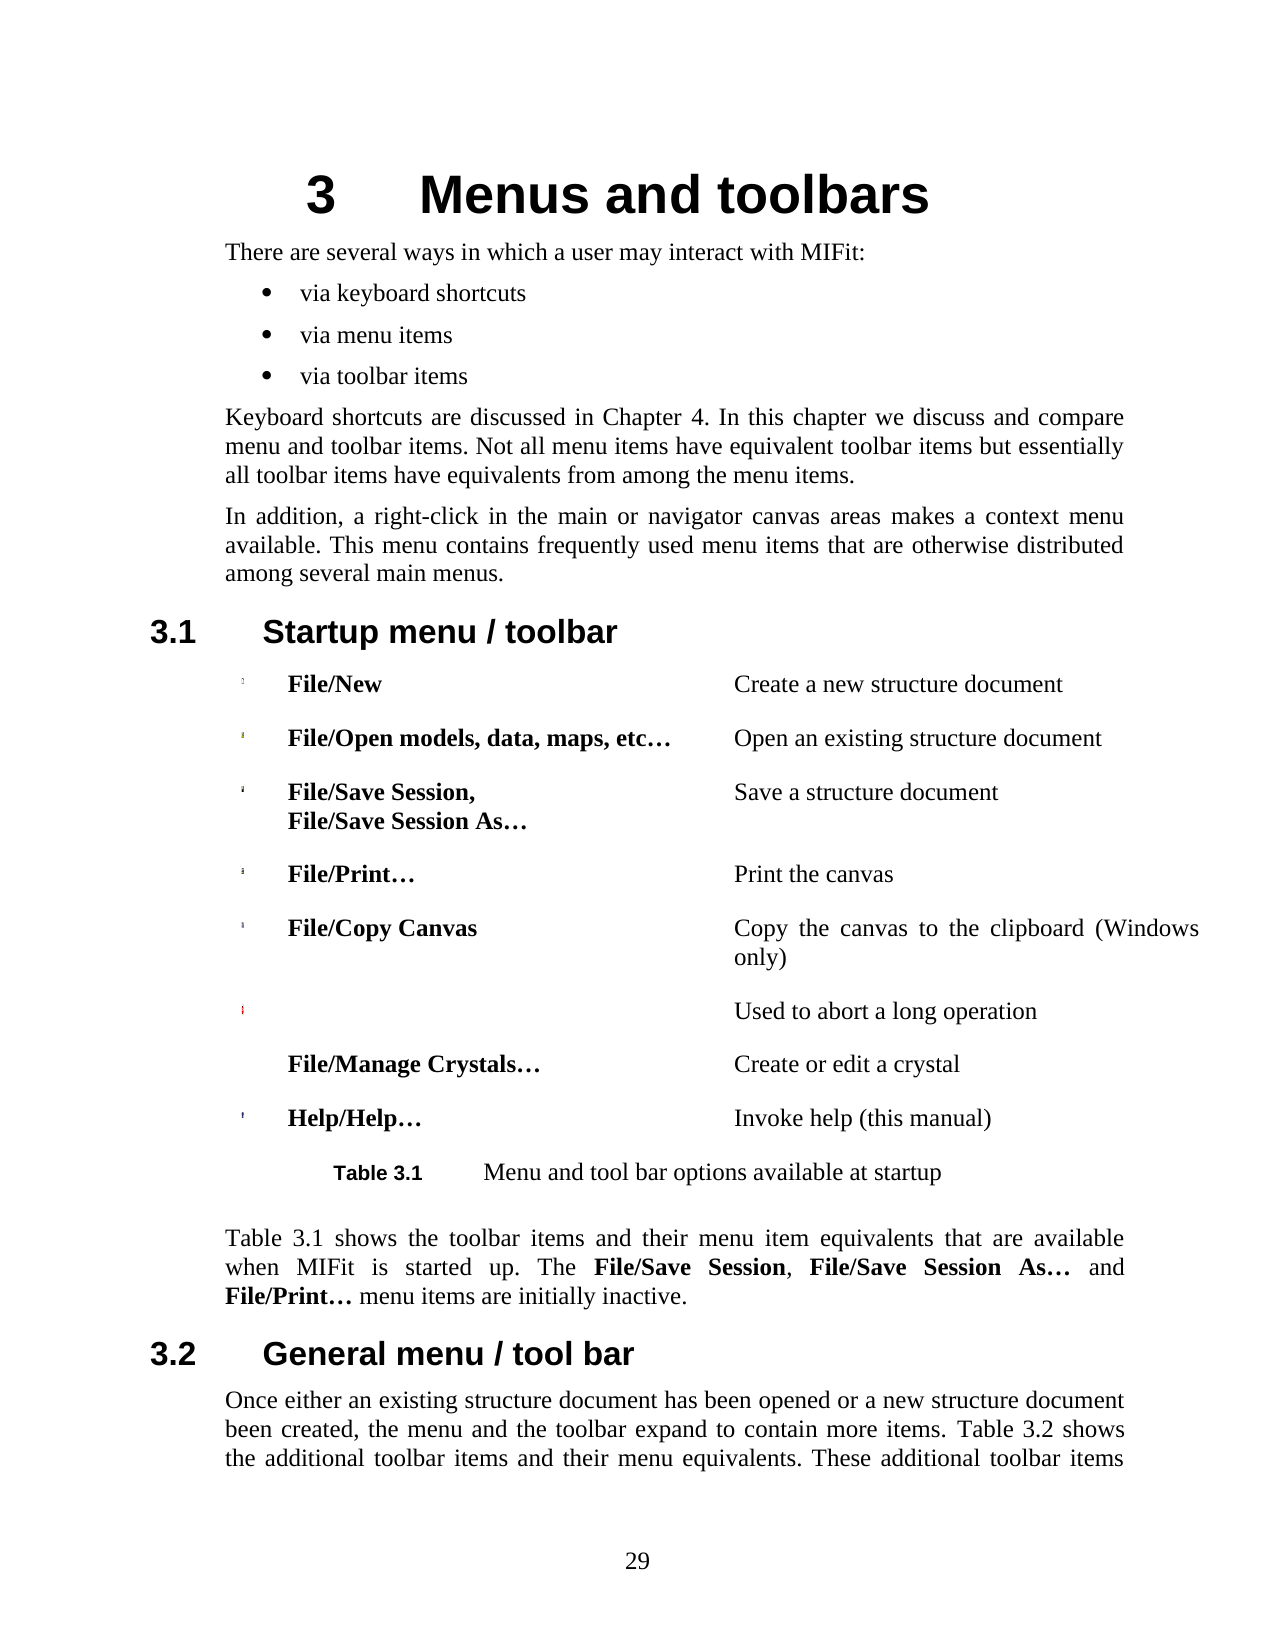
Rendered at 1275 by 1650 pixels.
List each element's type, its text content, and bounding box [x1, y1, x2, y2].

table_cell Copy the canvas to the clipboard (Windows only) [723, 901, 1211, 983]
text Table 3.1 shows the toolbar items and their menu item equivalents that are available when MIFit is started up. The File/Save Session, File/Save Session As… and File/Print… menu items are initially inactive. [225, 1223, 1125, 1309]
table_cell Help/Help… [276, 1091, 723, 1144]
table_cell [214, 901, 276, 983]
subtitle Startup menu / toolbar [150, 612, 1125, 651]
table_cell Open an existing structure document [723, 711, 1211, 764]
table_header [214, 657, 276, 711]
text In addition, a right-click in the main or navigator canvas areas makes a context menu available. This menu contains frequently used menu items that are otherwise distributed among several main menus. [225, 501, 1125, 587]
subtitle General menu / tool bar [150, 1334, 1125, 1373]
list via menu items [262, 320, 1125, 348]
text There are several ways in which a user may interact with MIFit: [225, 237, 1125, 266]
table_header Create a new structure document [723, 657, 1211, 711]
list via toolbar items [262, 361, 1125, 390]
table_cell File/Manage Crystals… [276, 1037, 723, 1091]
table_cell [214, 1091, 276, 1144]
table_cell Used to abort a long operation [723, 983, 1211, 1037]
table_cell Invoke help (this manual) [723, 1091, 1211, 1144]
table_cell Create or edit a crystal [723, 1037, 1211, 1091]
table_cell Save a structure document [723, 765, 1211, 847]
subtitle Menus and toolbars [112, 162, 1125, 225]
table_cell [214, 1037, 276, 1091]
table_cell [214, 765, 276, 847]
table_cell File/Print… [276, 847, 723, 901]
table_cell File/Copy Canvas [276, 901, 723, 983]
table_cell File/Open models, data, maps, etc… [276, 711, 723, 764]
table_cell [214, 847, 276, 901]
table_cell Print the canvas [723, 847, 1211, 901]
table_cell [214, 711, 276, 764]
table_header File/New [276, 657, 723, 711]
table_cell File/Save Session, File/Save Session As… [276, 765, 723, 847]
text Table 3.1 Menu and tool bar options available at startup [150, 1157, 1125, 1186]
table_cell [276, 983, 723, 1037]
table_cell [214, 983, 276, 1037]
list via keyboard shortcuts [262, 278, 1125, 307]
text Once either an existing structure document has been opened or a new structure document been created, the menu and the toolbar expand to contain more items. Table 3.2 shows the additional toolbar items and their menu equivalents. These additional toolbar items [225, 1385, 1125, 1472]
text Keyboard shortcuts are discussed in Chapter 4. In this chapter we discuss and compare menu and toolbar items. Not all menu items have equivalent toolbar items but essentially all toolbar items have equivalents from among the menu items. [225, 402, 1125, 488]
